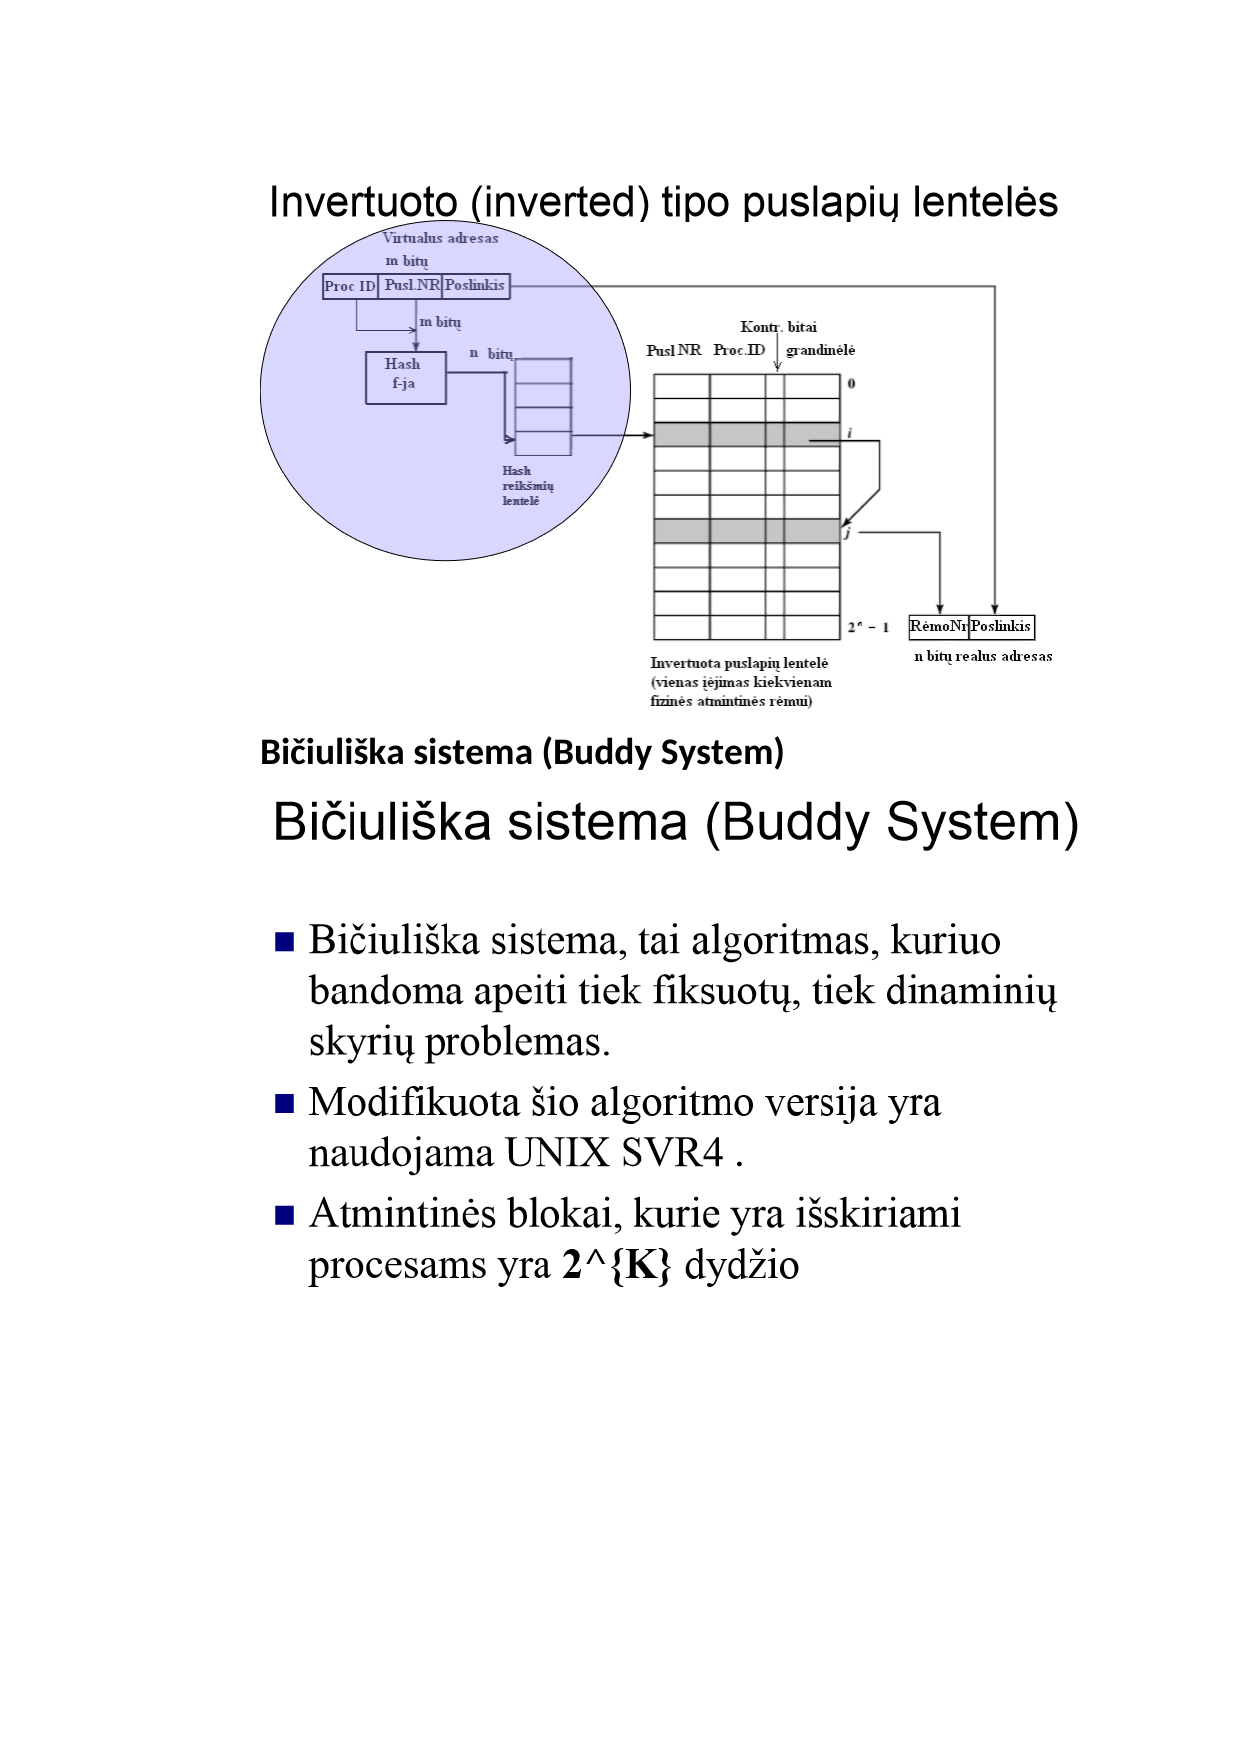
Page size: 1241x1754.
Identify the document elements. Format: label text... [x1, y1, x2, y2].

text Bičiuliška sistema (Buddy System) [260, 728, 1181, 774]
